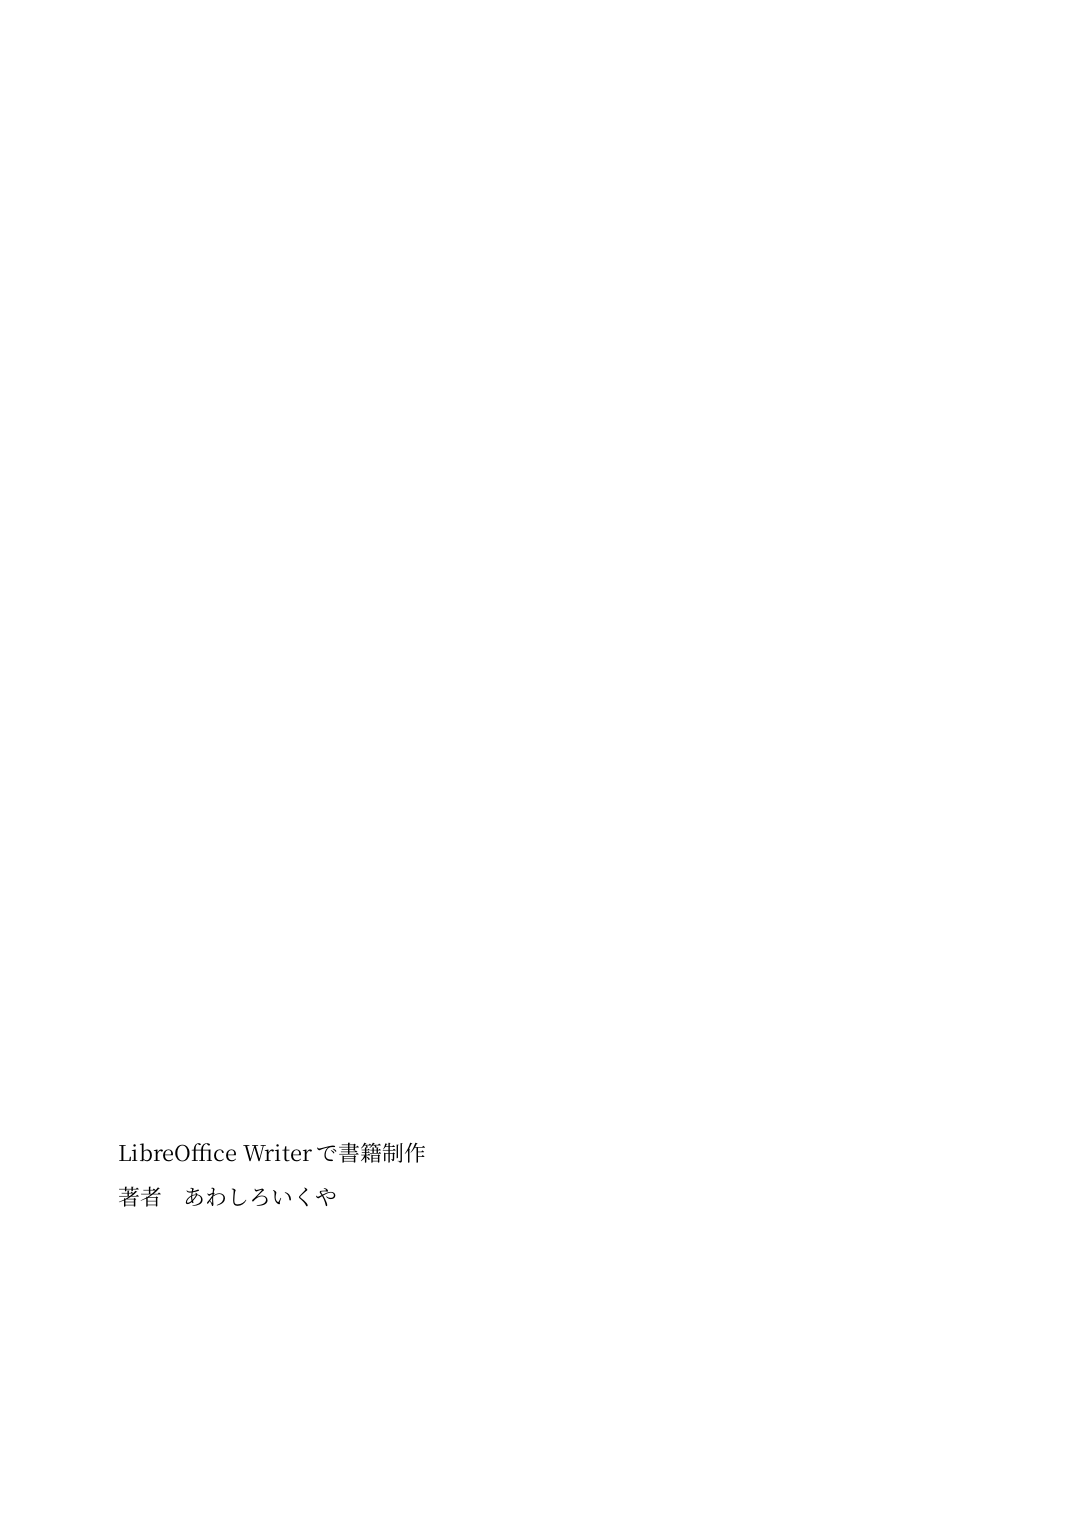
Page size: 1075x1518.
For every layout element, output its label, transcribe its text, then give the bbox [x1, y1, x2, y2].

text LibreOffice Writerで書籍制作 [118, 1136, 957, 1168]
text 著者 あわしろいくや [118, 1181, 957, 1212]
